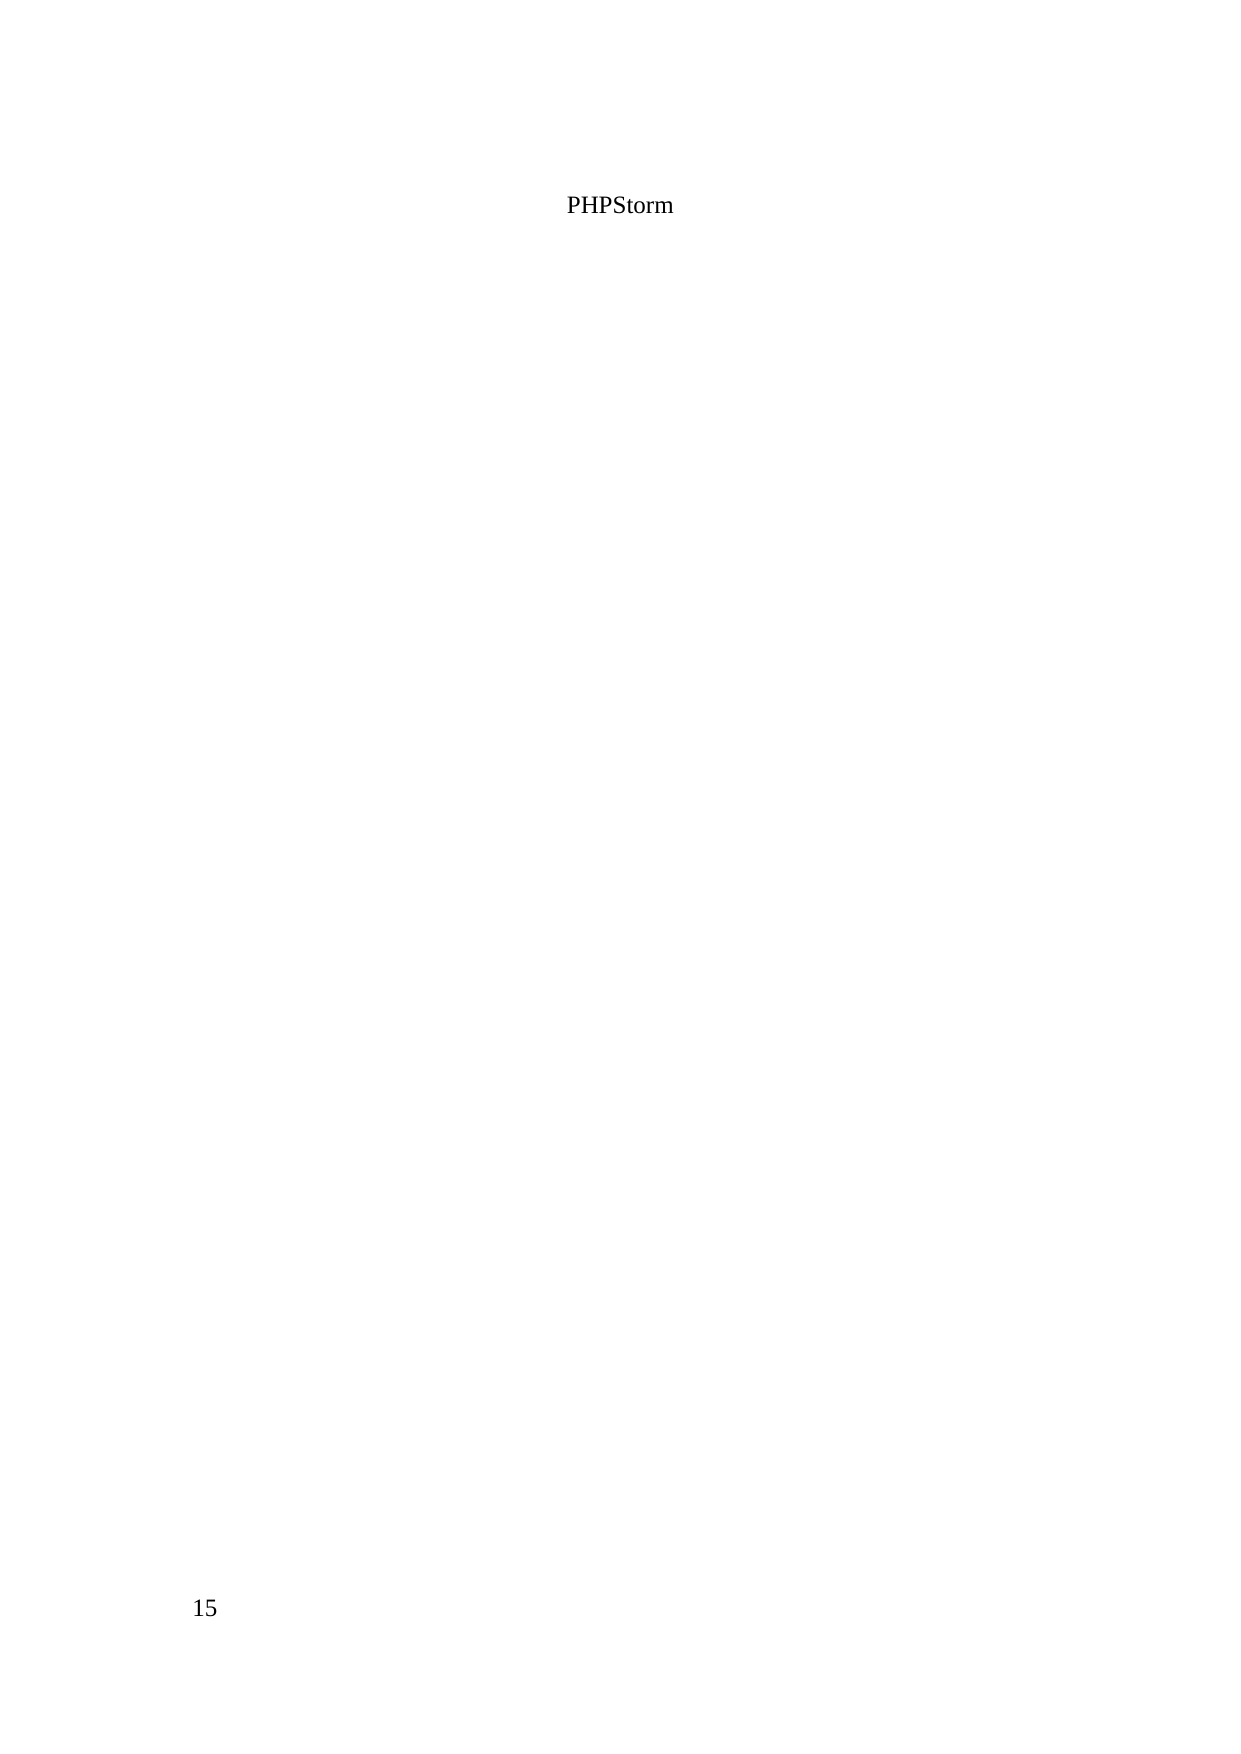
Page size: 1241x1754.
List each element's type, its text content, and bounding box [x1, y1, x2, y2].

text PHPStorm [118, 191, 1122, 219]
